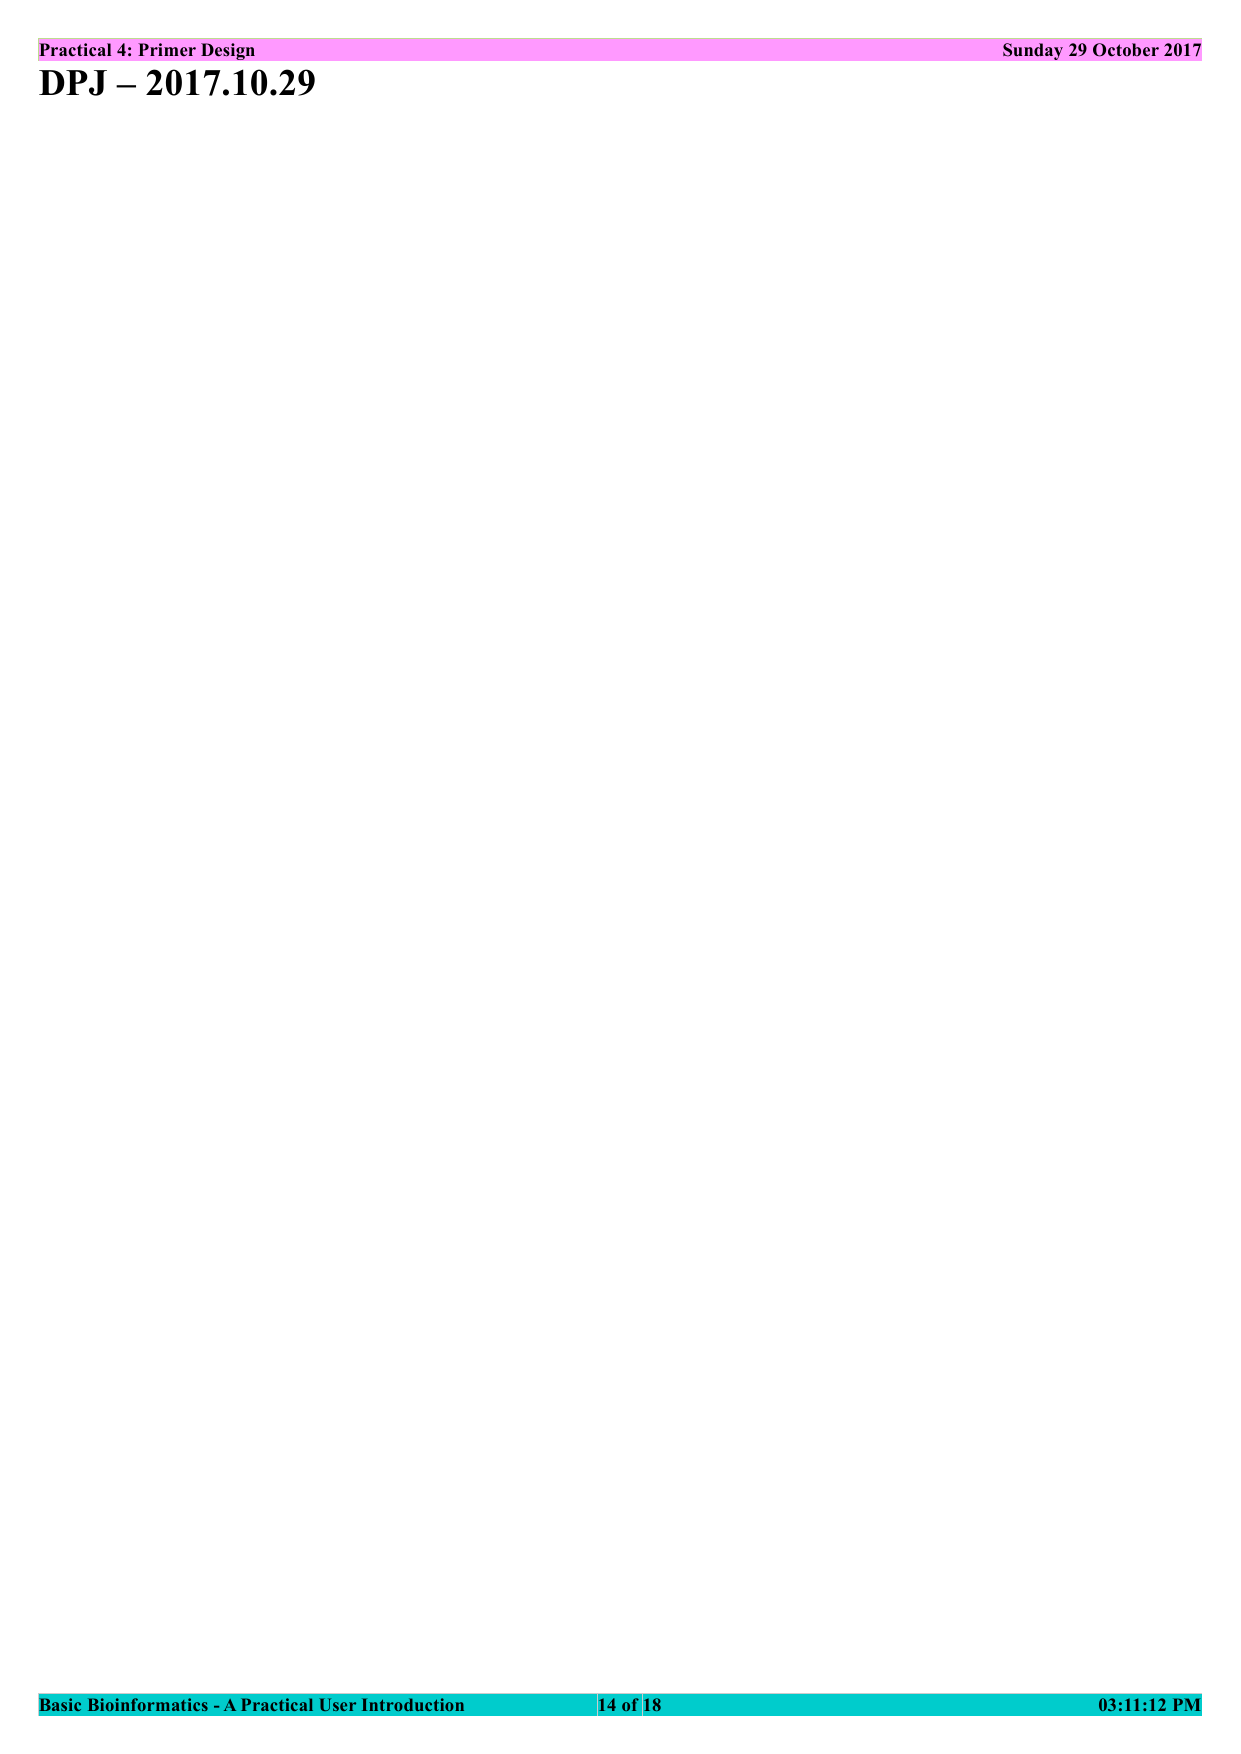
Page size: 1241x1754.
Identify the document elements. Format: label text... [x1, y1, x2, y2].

text DPJ – 2017.10.29 [38, 61, 1202, 103]
